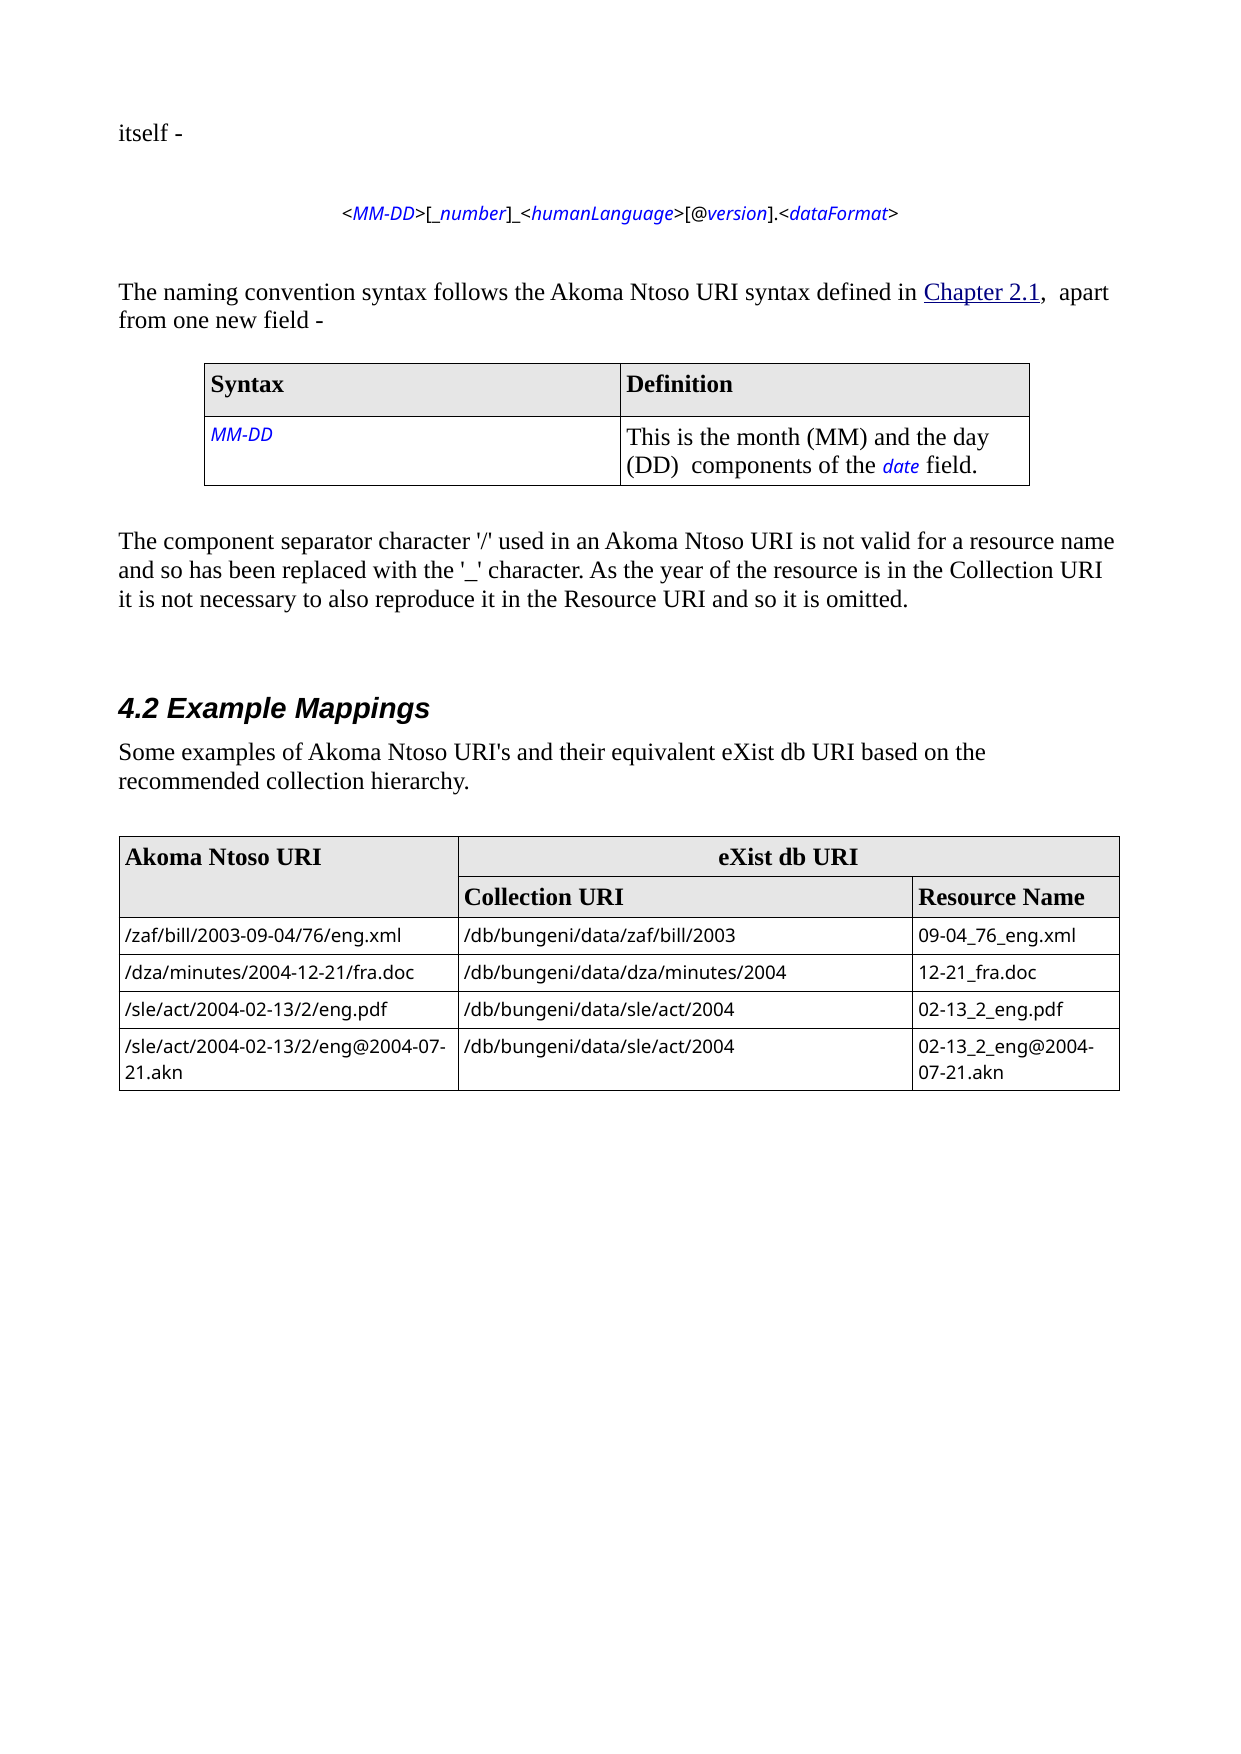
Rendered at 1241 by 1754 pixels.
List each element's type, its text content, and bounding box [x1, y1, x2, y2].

table_cell MM-DD [205, 417, 620, 485]
table_cell /db/bungeni/data/sle/act/2004 [459, 992, 912, 1028]
table_header Definition [621, 364, 1029, 416]
table_cell 09-04_76_eng.xml [913, 918, 1119, 954]
table_cell /zaf/bill/2003-09-04/76/eng.xml [120, 918, 458, 954]
table_cell /db/bungeni/data/zaf/bill/2003 [459, 918, 912, 954]
table_cell This is the month (MM) and the day (DD) components of the date field. [621, 417, 1029, 485]
table_cell 02-13_2_eng.pdf [913, 992, 1119, 1028]
text Some examples of Akoma Ntoso URI's and their equivalent eXist db URI based on the recommended collection hierarchy. [118, 737, 1122, 795]
table_header eXist db URI [459, 837, 1119, 876]
table_cell Resource Name [913, 877, 1119, 917]
table_cell /sle/act/2004-02-13/2/eng.pdf [120, 992, 458, 1028]
table_cell /db/bungeni/data/dza/minutes/2004 [459, 955, 912, 991]
table_header Syntax [205, 364, 620, 416]
text <MM-DD>[_number]_<humanLanguage>[@version].<dataFormat> [118, 201, 1122, 226]
text The naming convention syntax follows the Akoma Ntoso URI syntax defined in Chapter 2.1, apart from one new field - [118, 277, 1122, 334]
table_cell /db/bungeni/data/sle/act/2004 [459, 1029, 912, 1090]
text The component separator character '/' used in an Akoma Ntoso URI is not valid for a resource name and so has been replaced with the '_' character. As the year of the resource is in the Collection URI it is not necessary to also reproduce it in the Resource URI and so it is omitted. [118, 526, 1122, 612]
table_cell /sle/act/2004-02-13/2/eng@2004-07-21.akn [120, 1029, 458, 1090]
subtitle 4.2 Example Mappings [118, 691, 1122, 725]
table_cell 02-13_2_eng@2004-07-21.akn [913, 1029, 1119, 1090]
text itself - [118, 118, 1122, 147]
table_header Akoma Ntoso URI [120, 837, 458, 917]
table_cell /dza/minutes/2004-12-21/fra.doc [120, 955, 458, 991]
table_cell 12-21_fra.doc [913, 955, 1119, 991]
table_cell Collection URI [459, 877, 912, 917]
